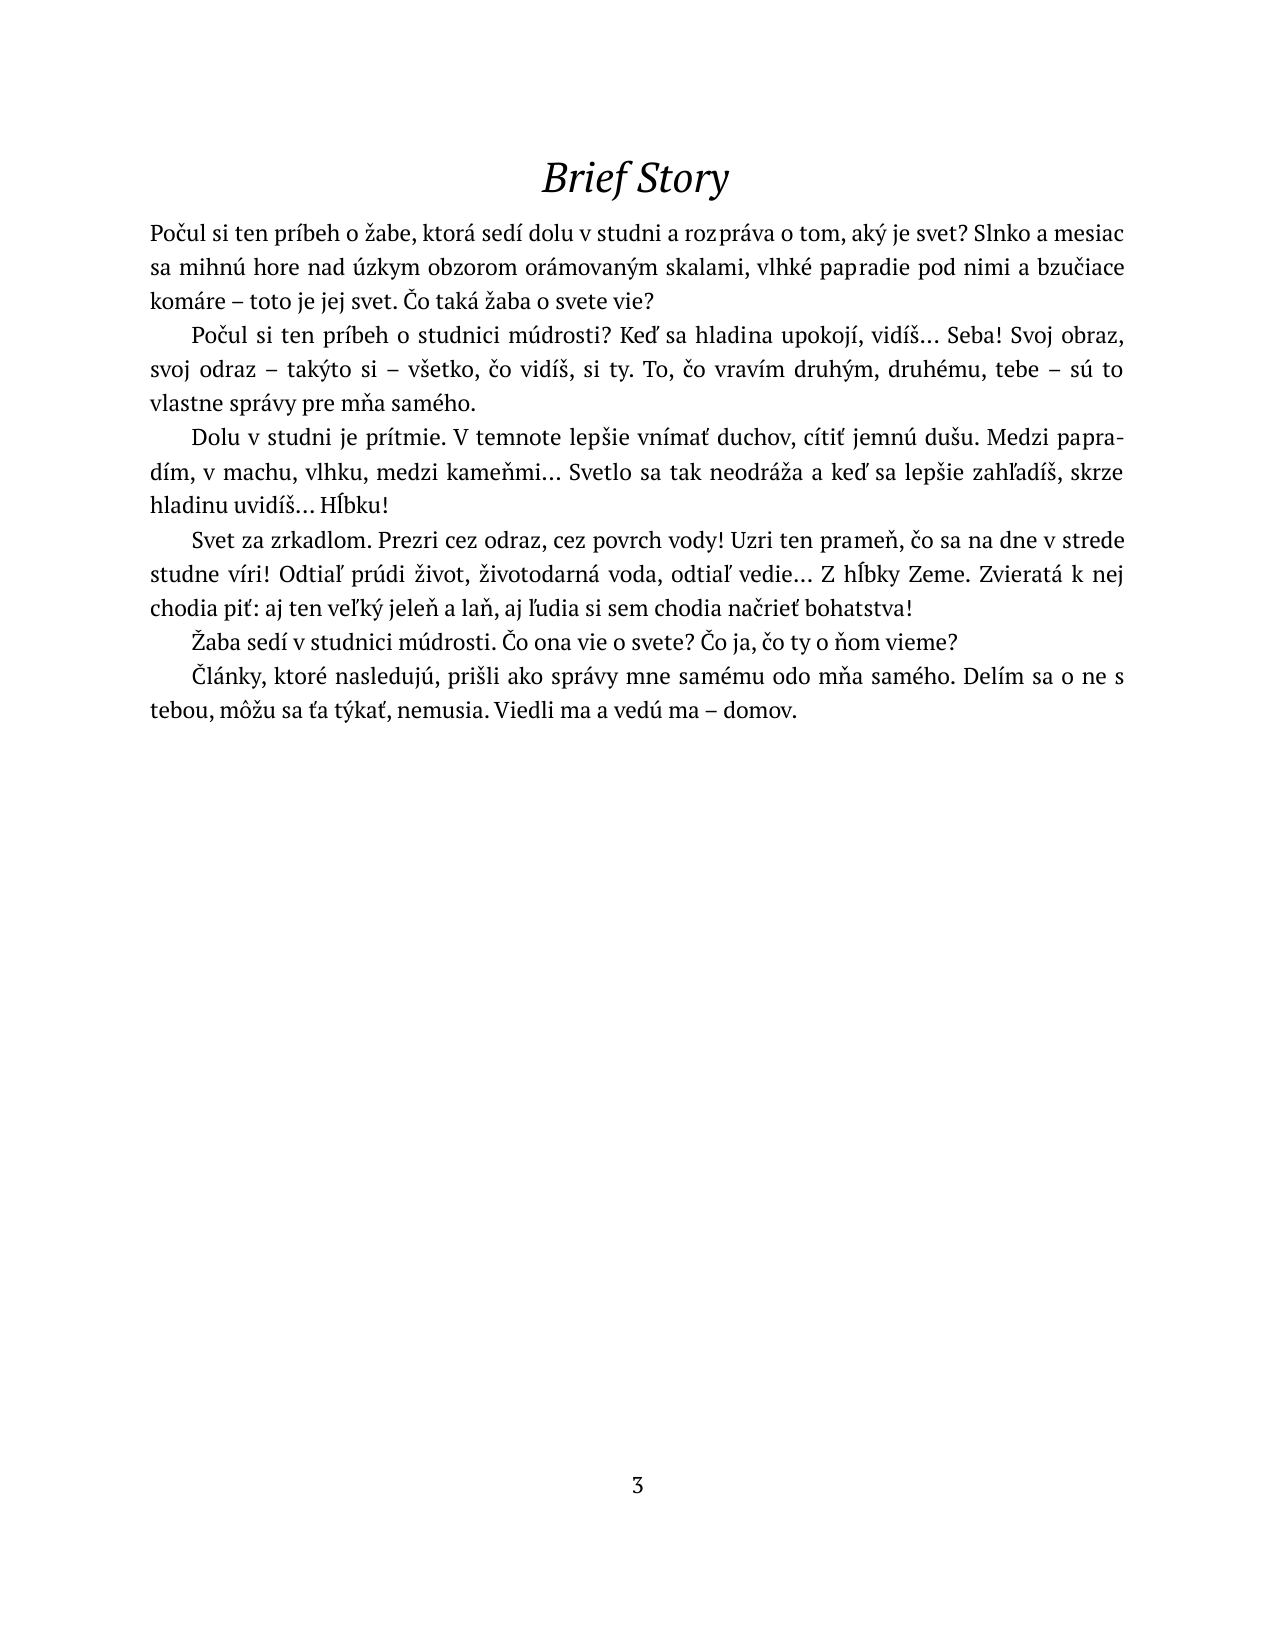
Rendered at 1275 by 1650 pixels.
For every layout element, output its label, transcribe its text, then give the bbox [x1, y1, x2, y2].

subtitle Brief Story [150, 150, 1125, 204]
text Počul si ten príbeh o žabe, ktorá sedí dolu v studni a roz­práva o tom, aký je svet? Slnko a mesiac sa mihnú hore nad úzkym obzorom orámovaným skalami, vlhké pap­ra­die pod nimi a bzučiace komáre – toto je jej svet. Čo taká žaba o svete vie? [150, 218, 1125, 316]
text Svet za zrkadlom. Prezri cez odraz, cez povrch vody! Uzri ten pra­meň, čo sa na dne v strede studne víri! Odtiaľ prúdi život, životodarná voda, odtiaľ vedie... Z hĺbky Zeme. Zvieratá k nej chodia piť: aj ten veľký jeleň a laň, aj ľudia si sem chodia načrieť bohatstva! [150, 525, 1125, 622]
text Počul si ten príbeh o studnici múdrosti? Keď sa hladi­na upokojí, vidíš... Seba! Svoj obraz, svoj odraz – takýto si – všetko, čo vidíš, si ty. To, čo vravím druhým, druhému, tebe – sú to vlastne správy pre mňa samého. [150, 320, 1125, 418]
text Články, ktoré nasledujú, prišli ako správy mne sa­mé­mu odo mňa samého. Delím sa o ne s tebou, môžu sa ťa týkať, nemusia. Viedli ma a vedú ma – domov. [150, 661, 1125, 725]
text Žaba sedí v studnici múdrosti. Čo ona vie o svete? Čo ja, čo ty o ňom vieme? [150, 627, 1125, 657]
text Dolu v studni je prítmie. V temnote lep­šie vnímať du­chov, cítiť jemnú dušu. Medzi pa­pra­dím, v⁠ machu, vlh­ku, medzi kameňmi... Svetlo sa tak neodráža a keď sa lepšie zahľadíš, skrze hladinu uvidíš... Hĺbku! [150, 422, 1125, 520]
